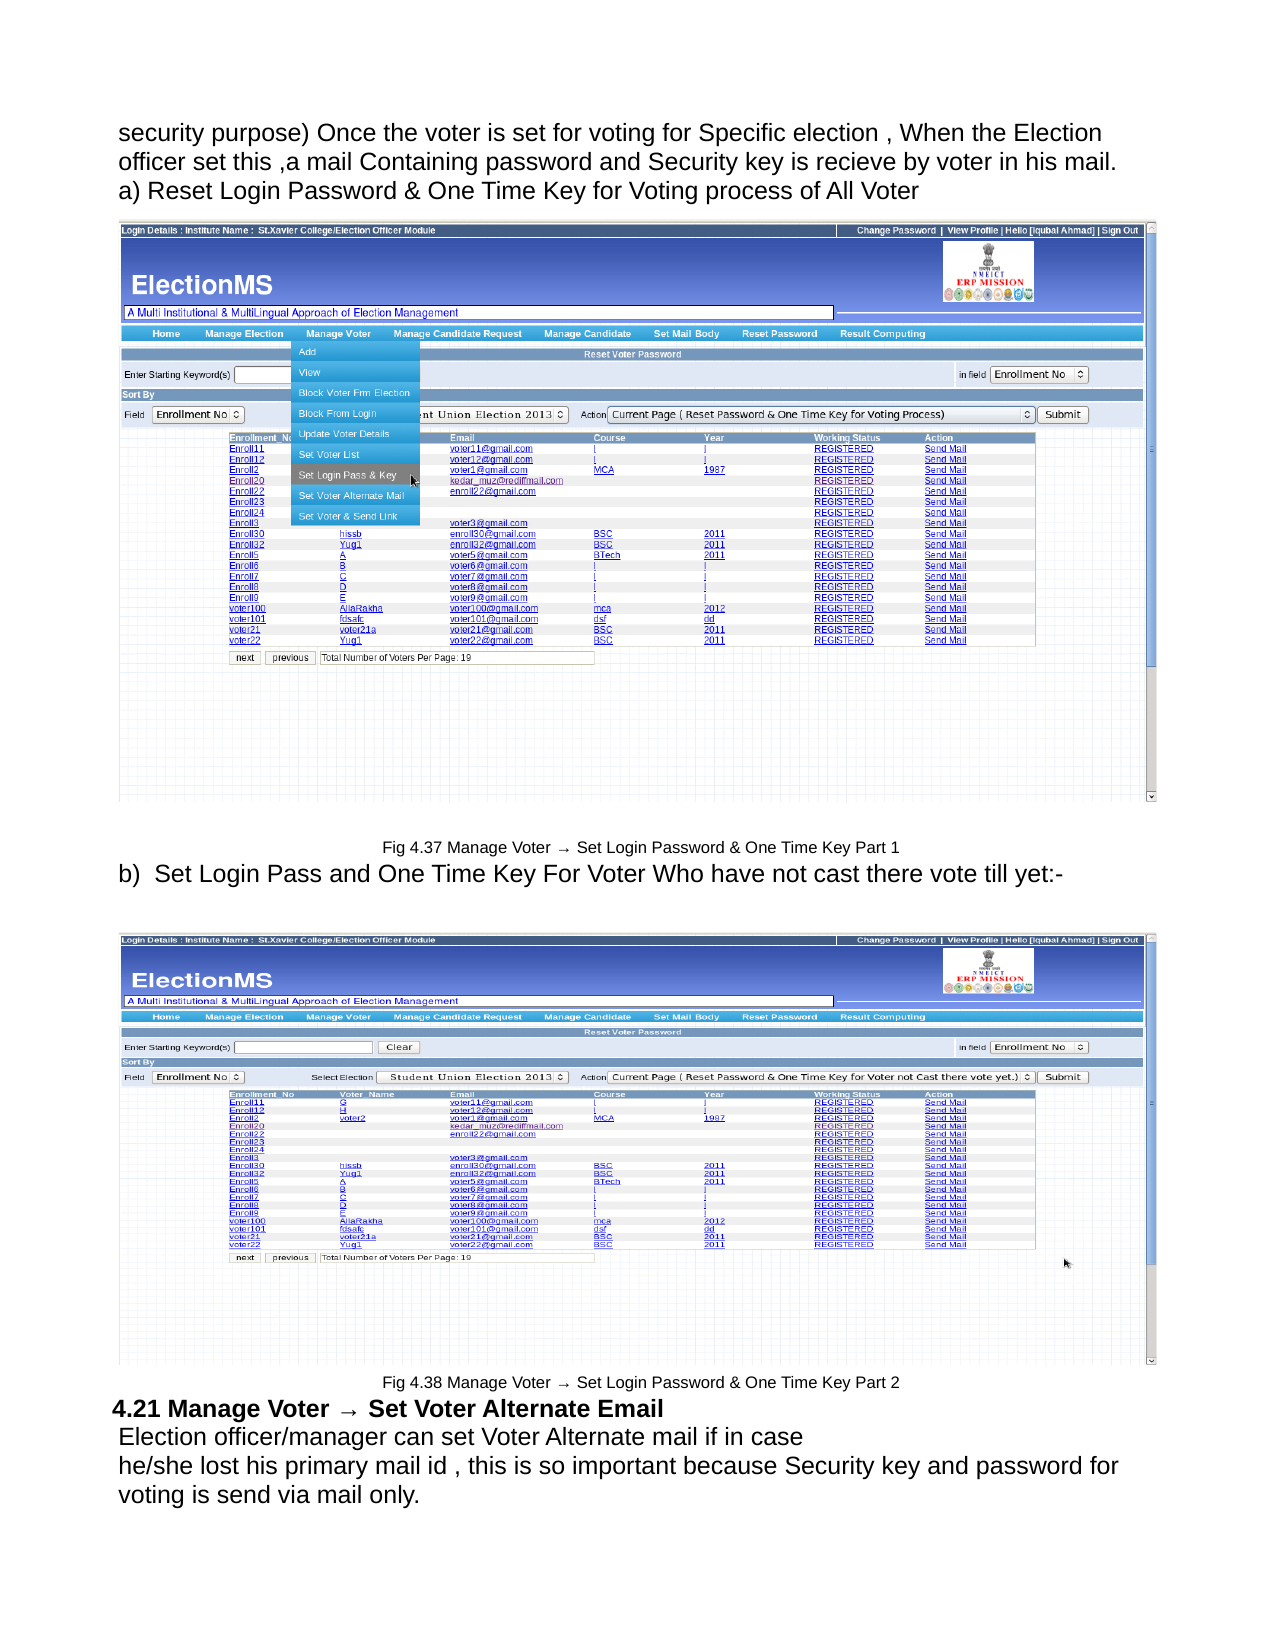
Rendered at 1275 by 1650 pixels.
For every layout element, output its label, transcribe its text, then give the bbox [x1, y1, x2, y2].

text Fig 4.38 Manage Voter → Set Login Password & One Time Key Part 2 [118, 1365, 1157, 1394]
text [118, 917, 1157, 931]
picture [118, 218, 1157, 802]
text Election officer/manager can set Voter Alternate mail if in case [118, 1422, 1157, 1451]
text security purpose) Once the voter is set for voting for Specific election , When the Election officer set this ,a mail Containing password and Security key is recieve by voter in his mail. [118, 118, 1157, 176]
text b) Set Login Pass and One Time Key For Voter Who have not cast there vote till yet:- [118, 859, 1157, 888]
text 4.21 Manage Voter → Set Voter Alternate Email [112, 1394, 1157, 1422]
text Fig 4.37 Manage Voter → Set Login Password & One Time Key Part 1 [118, 830, 1157, 859]
picture [118, 931, 1157, 1365]
text a) Reset Login Password & One Time Key for Voting process of All Voter [118, 176, 1157, 204]
text he/she lost his primary mail id , this is so important because Security key and password for voting is send via mail only. [118, 1451, 1157, 1509]
